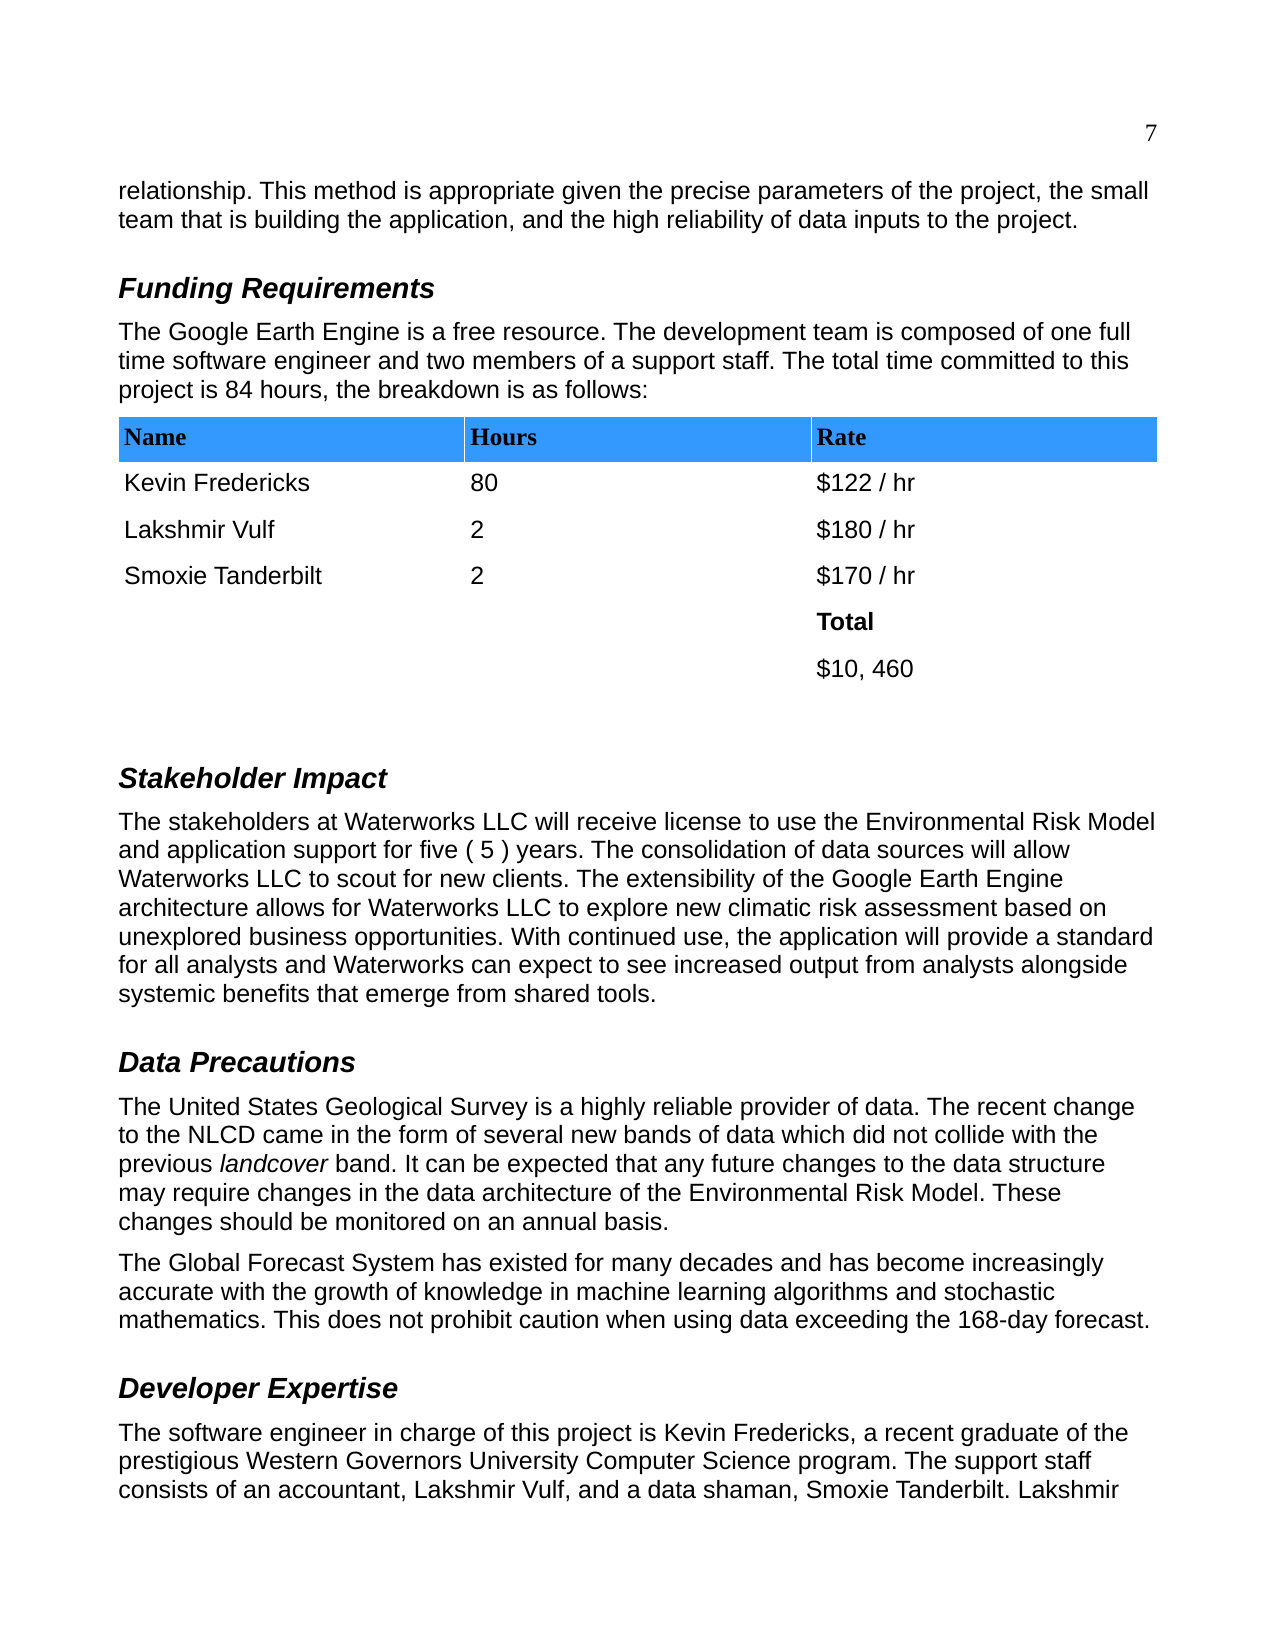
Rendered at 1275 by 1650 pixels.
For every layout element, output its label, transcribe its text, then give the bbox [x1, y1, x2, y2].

table_cell Total [812, 603, 1157, 648]
table_cell [465, 603, 811, 648]
table_cell [465, 649, 811, 694]
subtitle Funding Requirements [118, 271, 1157, 305]
table_cell Kevin Fredericks [119, 464, 464, 509]
table_cell 2 [465, 556, 811, 602]
text The Google Earth Engine is a free resource. The development team is composed of one full time software engineer and two members of a support staff. The total time committed to this project is 84 hours, the breakdown is as follows: [118, 317, 1157, 404]
table_header Rate [812, 417, 1157, 462]
table_cell $122 / hr [812, 464, 1157, 509]
text The Global Forecast System has existed for many decades and has become increasingly accurate with the growth of knowledge in machine learning algorithms and stochastic mathematics. This does not prohibit caution when using data exceeding the 168-day forecast. [118, 1248, 1157, 1334]
text The United States Geological Survey is a highly reliable provider of data. The recent change to the NLCD came in the form of several new bands of data which did not collide with the previous landcover band. It can be expected that any future changes to the data structure may require changes in the data architecture of the Environmental Risk Model. These changes should be monitored on an annual basis. [118, 1091, 1157, 1235]
subtitle Developer Expertise [118, 1371, 1157, 1405]
table_cell 2 [465, 510, 811, 555]
table_cell 80 [465, 464, 811, 509]
table_cell Smoxie Tanderbilt [119, 556, 464, 602]
table_header Hours [465, 417, 811, 462]
text The stakeholders at Waterworks LLC will receive license to use the Environmental Risk Model and application support for five ( 5 ) years. The consolidation of data sources will allow Waterworks LLC to scout for new clients. The extensibility of the Google Earth Engine architecture allows for Waterworks LLC to explore new climatic risk assessment based on unexplored business opportunities. With continued use, the application will provide a standard for all analysts and Waterworks can expect to see increased output from analysts alongside systemic benefits that emerge from shared tools. [118, 807, 1157, 1008]
subtitle Data Precautions [118, 1045, 1157, 1079]
table_cell Lakshmir Vulf [119, 510, 464, 555]
text The software engineer in charge of this project is Kevin Fredericks, a recent graduate of the prestigious Western Governors University Computer Science program. The support staff consists of an accountant, Lakshmir Vulf, and a data shaman, Smoxie Tanderbilt. Lakshmir [118, 1417, 1157, 1504]
text relationship. This method is appropriate given the precise parameters of the project, the small team that is building the application, and the high reliability of data inputs to the project. [118, 176, 1157, 234]
table_cell [119, 649, 464, 694]
table_cell $170 / hr [812, 556, 1157, 602]
table_cell $180 / hr [812, 510, 1157, 555]
table_header Name [119, 417, 464, 462]
subtitle Stakeholder Impact [118, 761, 1157, 794]
table_cell $10, 460 [812, 649, 1157, 694]
table_cell [119, 603, 464, 648]
